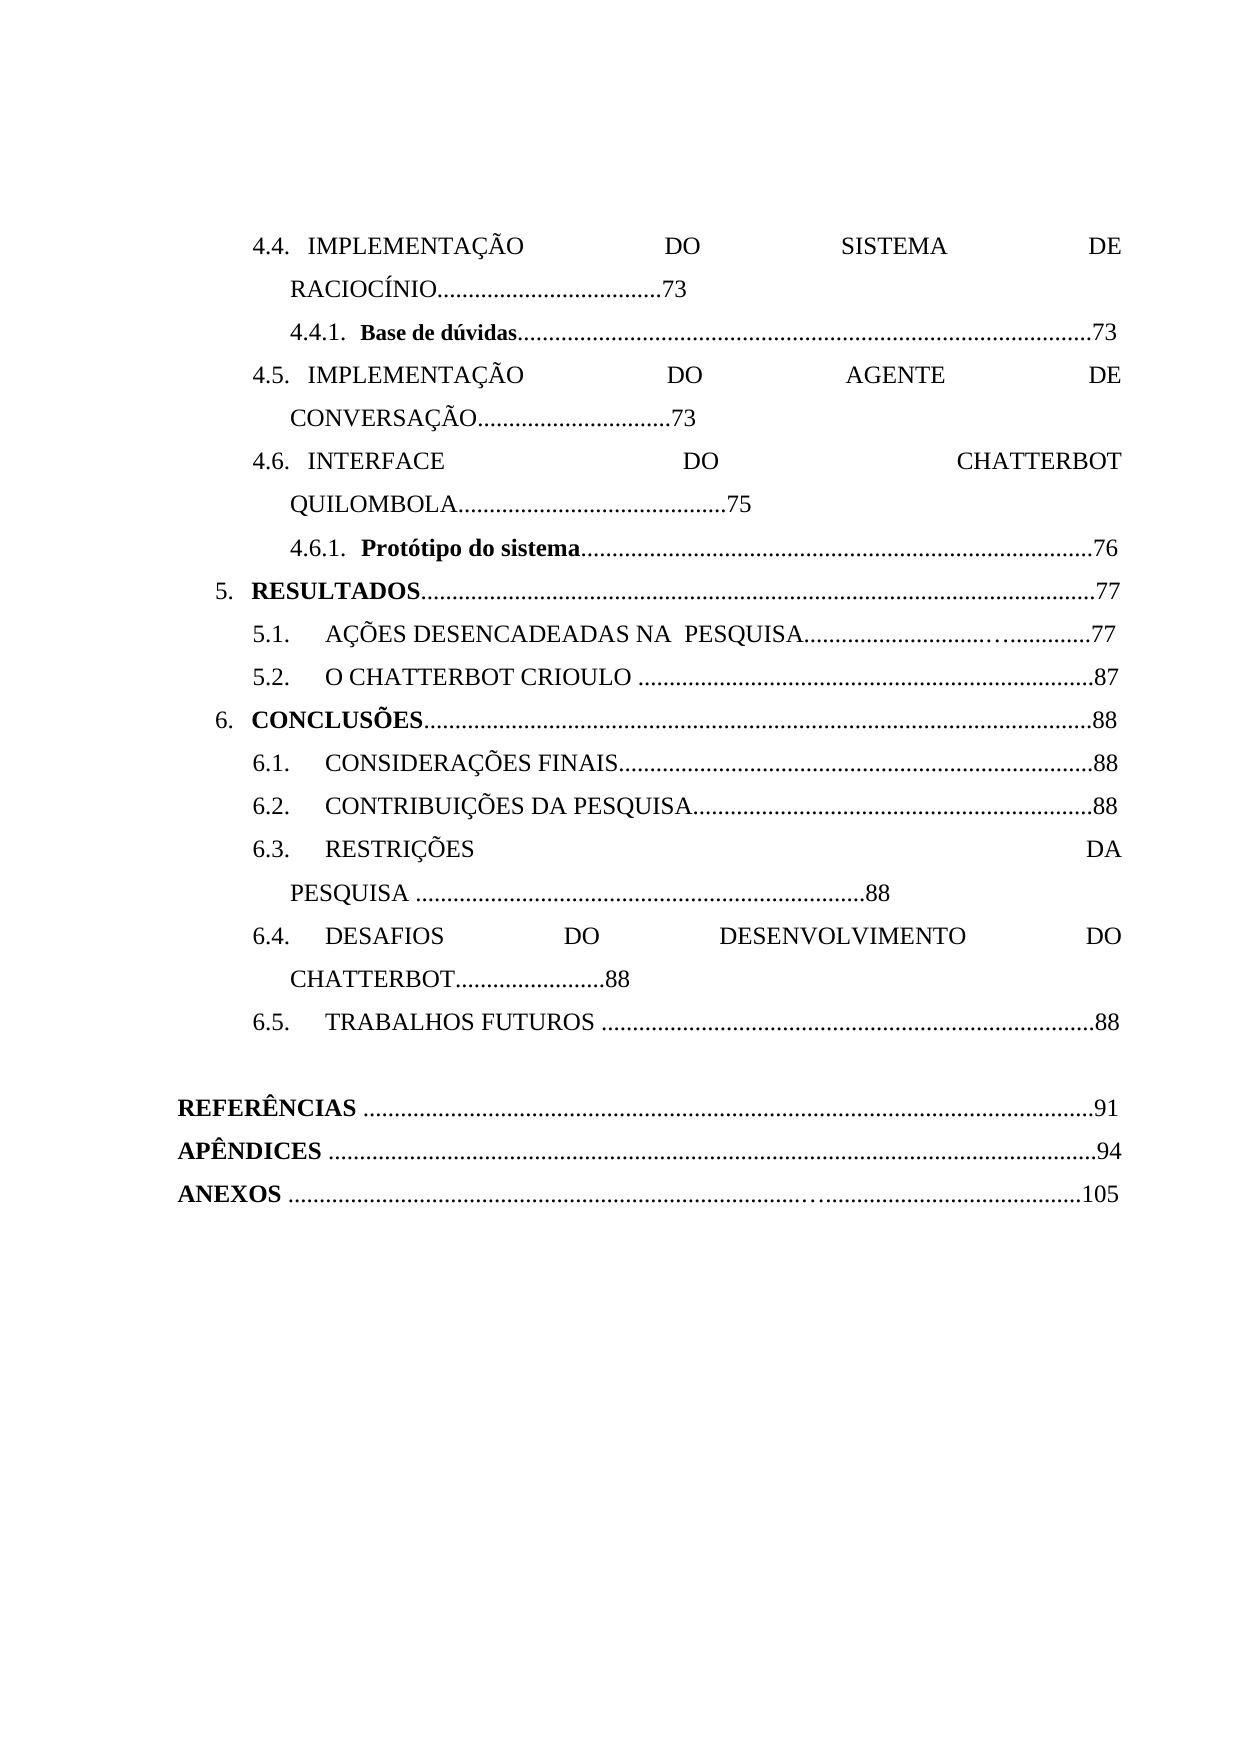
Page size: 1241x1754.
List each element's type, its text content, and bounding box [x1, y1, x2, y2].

list Base de dúvidas............................................................................................73 [290, 317, 1122, 346]
list RESULTADOS............................................................................................................77 [215, 576, 1122, 604]
list IMPLEMENTAÇÃO DO AGENTE DE CONVERSAÇÃO...............................73 [252, 360, 1122, 432]
text APÊNDICES ...........................................................................................................................94 [177, 1136, 1122, 1165]
list INTERFACE DO CHATTERBOT QUILOMBOLA...........................................75 [252, 446, 1122, 518]
text ANEXOS ..................................................................................….........................................105 [177, 1179, 1122, 1208]
list CONCLUSÕES...........................................................................................................88 [215, 705, 1122, 734]
text REFERÊNCIAS .....................................................................................................................91 [177, 1093, 1122, 1122]
list Protótipo do sistema..................................................................................76 [290, 533, 1122, 561]
list O CHATTERBOT CRIOULO .........................................................................87 [252, 662, 1122, 691]
list CONSIDERAÇÕES FINAIS............................................................................88 [252, 748, 1122, 777]
list CONTRIBUIÇÕES DA PESQUISA................................................................88 [252, 791, 1122, 820]
list DESAFIOS DO DESENVOLVIMENTO DO CHATTERBOT........................88 [252, 921, 1122, 993]
list RESTRIÇÕES DA PESQUISA ........................................................................88 [252, 834, 1122, 906]
list TRABALHOS FUTUROS ...............................................................................88 [252, 1007, 1122, 1036]
list IMPLEMENTAÇÃO DO SISTEMA DE RACIOCÍNIO....................................73 [252, 231, 1122, 303]
list AÇÕES DESENCADEADAS NA PESQUISA.............................….............77 [252, 619, 1122, 648]
